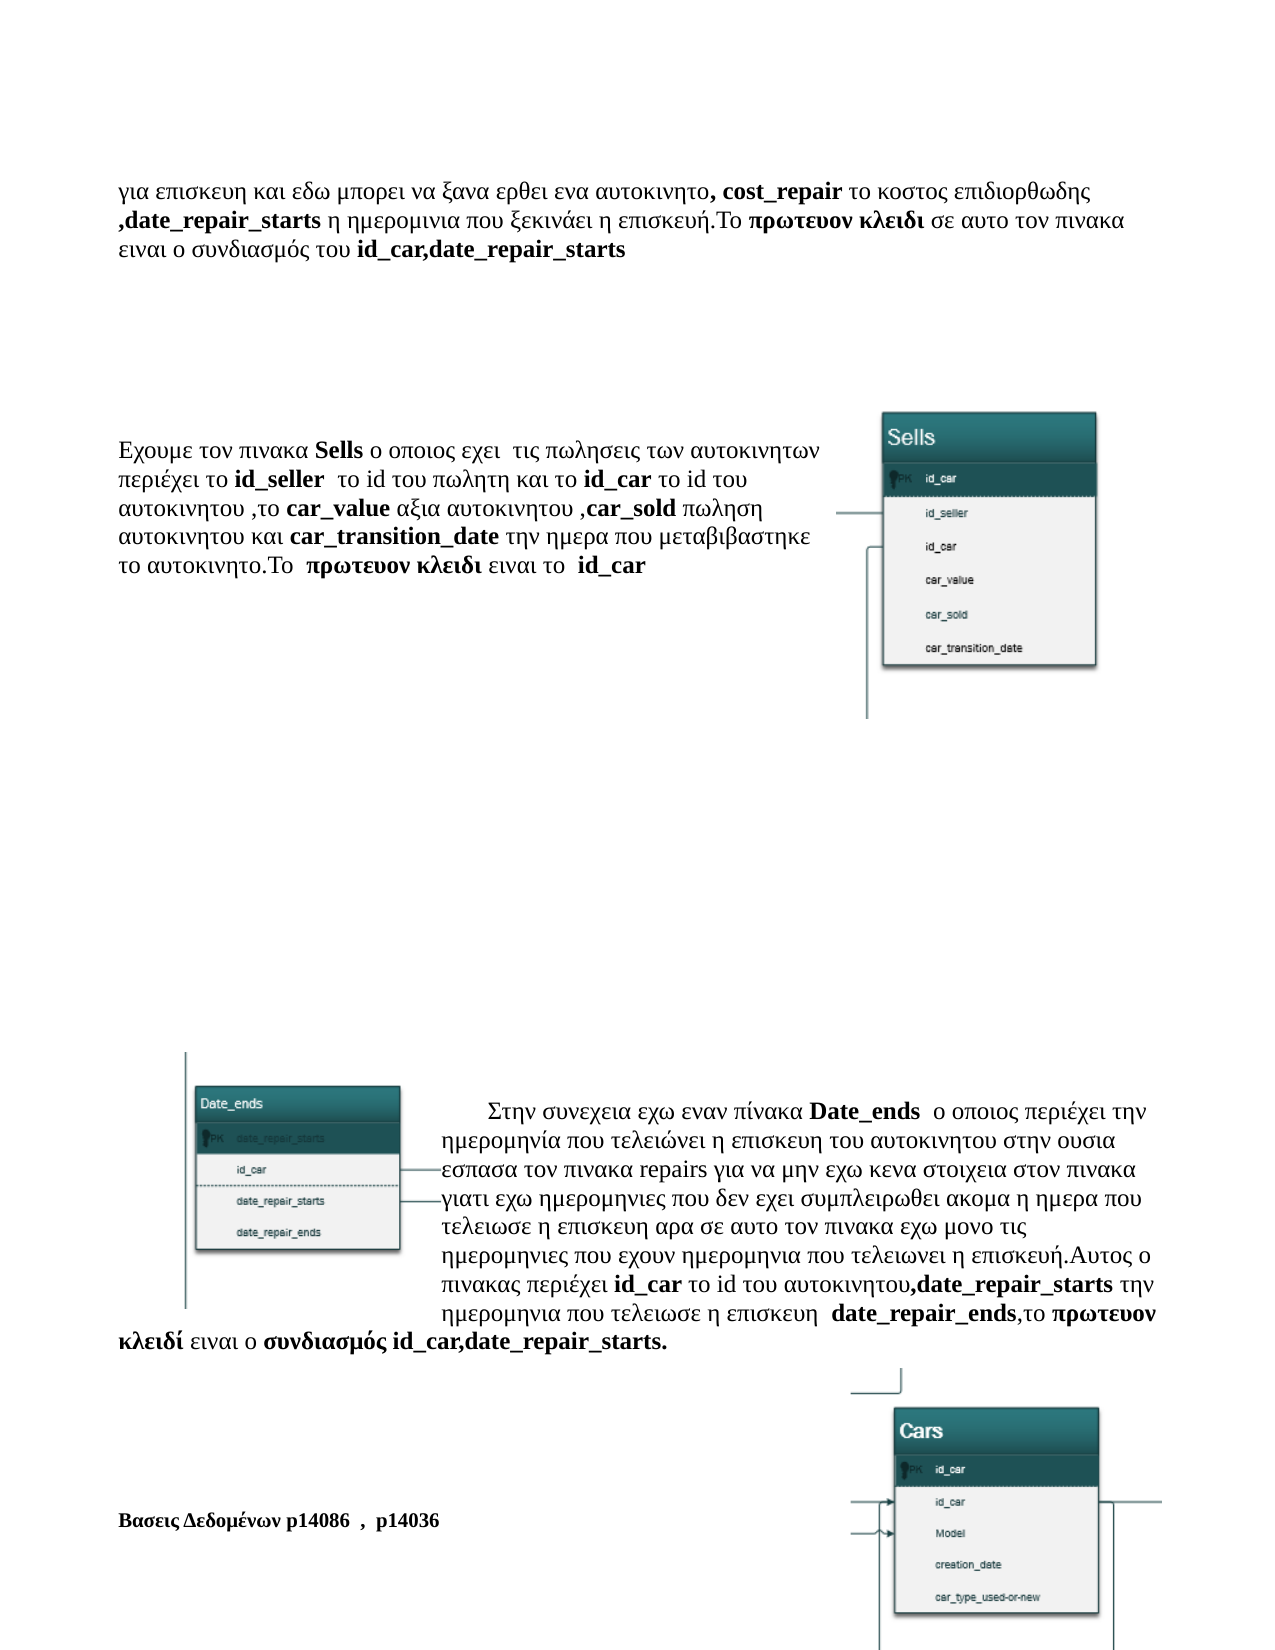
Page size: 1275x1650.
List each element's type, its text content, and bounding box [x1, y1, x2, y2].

picture [850, 1368, 1162, 1650]
text Εχουμε τον πινακα Sells ο οποιος εχει τις πωλησεις των αυτοκινητων [118, 435, 836, 464]
text για επισκευη και εδω μπορει να ξανα ερθει ενα αυτοκινητο, cost_repair το κοστος επιδιορθωδης ,date_repair_starts η ημερομινια που ξεκινάει η επισκευή.Το πρωτευον κλειδι σε αυτο τον πινακα ειναι ο συνδιασμός του id_car,date_repair_starts [118, 176, 1157, 263]
picture [146, 1052, 442, 1309]
picture [836, 381, 1154, 719]
text περιέχει το id_seller το id του πωλητη και το id_car το id του αυτοκινητου ,το car_value αξια αυτοκινητου ,car_sold πωληση αυτοκινητου και car_transition_date την ημερα που μεταβιβαστηκε το αυτοκινητο.Το πρωτευoν κλειδι ειναι το id_car [118, 464, 836, 579]
text Στην συνεχεια εχω εναν πίνακα Date_ends ο οποιος περιέχει την ημερομηνία που τελειώνει η επισκευη του αυτοκινητου στην ουσια εσπασα τον πινακα repairs για να μην εχω κενα στοιχεια στον πινακα γιατι εχω ημερομηνιες που δεν εχει συμπλειρωθει ακομα η ημερα που τελειωσε η επισκευη αρα σε αυτο τον πινακα εχω μονο τις ημερομηνιες που εχουν ημερομηνια που τελειωνει η επισκευή.Αυτος ο πινακας περιέχει id_car το id του αυτοκινητου,date_repair_starts την ημερομηνια που τελειωσε η επισκευη date_repair_ends,το πρωτευον κλειδί ειναι ο συνδιασμός id_car,date_repair_starts. [118, 1096, 1157, 1355]
